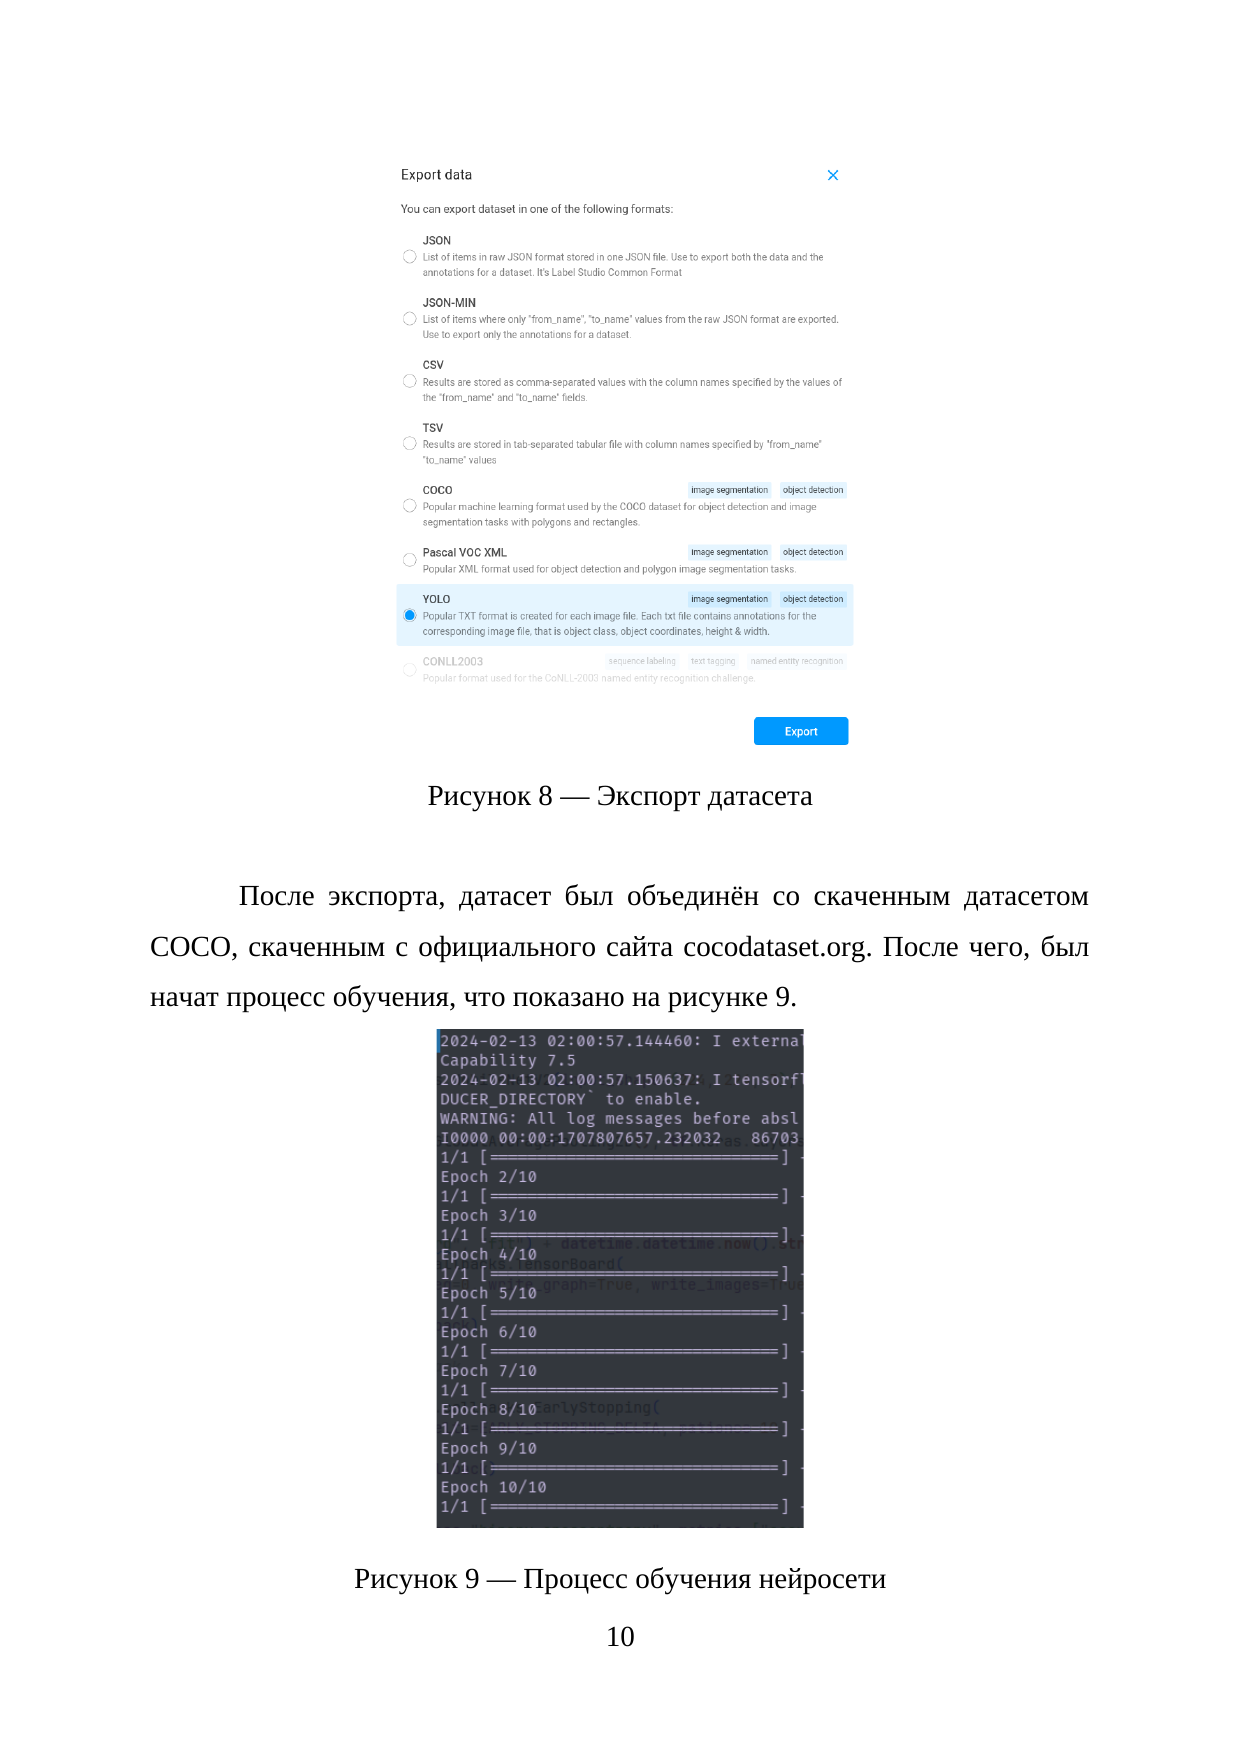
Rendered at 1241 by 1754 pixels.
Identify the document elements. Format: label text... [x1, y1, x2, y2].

text Рисунок 9 — Процесс обучения нейросети [150, 1029, 1090, 1595]
picture [373, 159, 867, 761]
text После экспорта, датасет был объединён со скаченным датасетом COCO, скаченным с официального сайта cocodataset.org. После чего, был начат процесс обучения, что показано на рисунке 9. [150, 878, 1090, 1012]
text Рисунок 8 — Экспорт датасета [150, 150, 1090, 811]
picture [436, 1029, 804, 1528]
